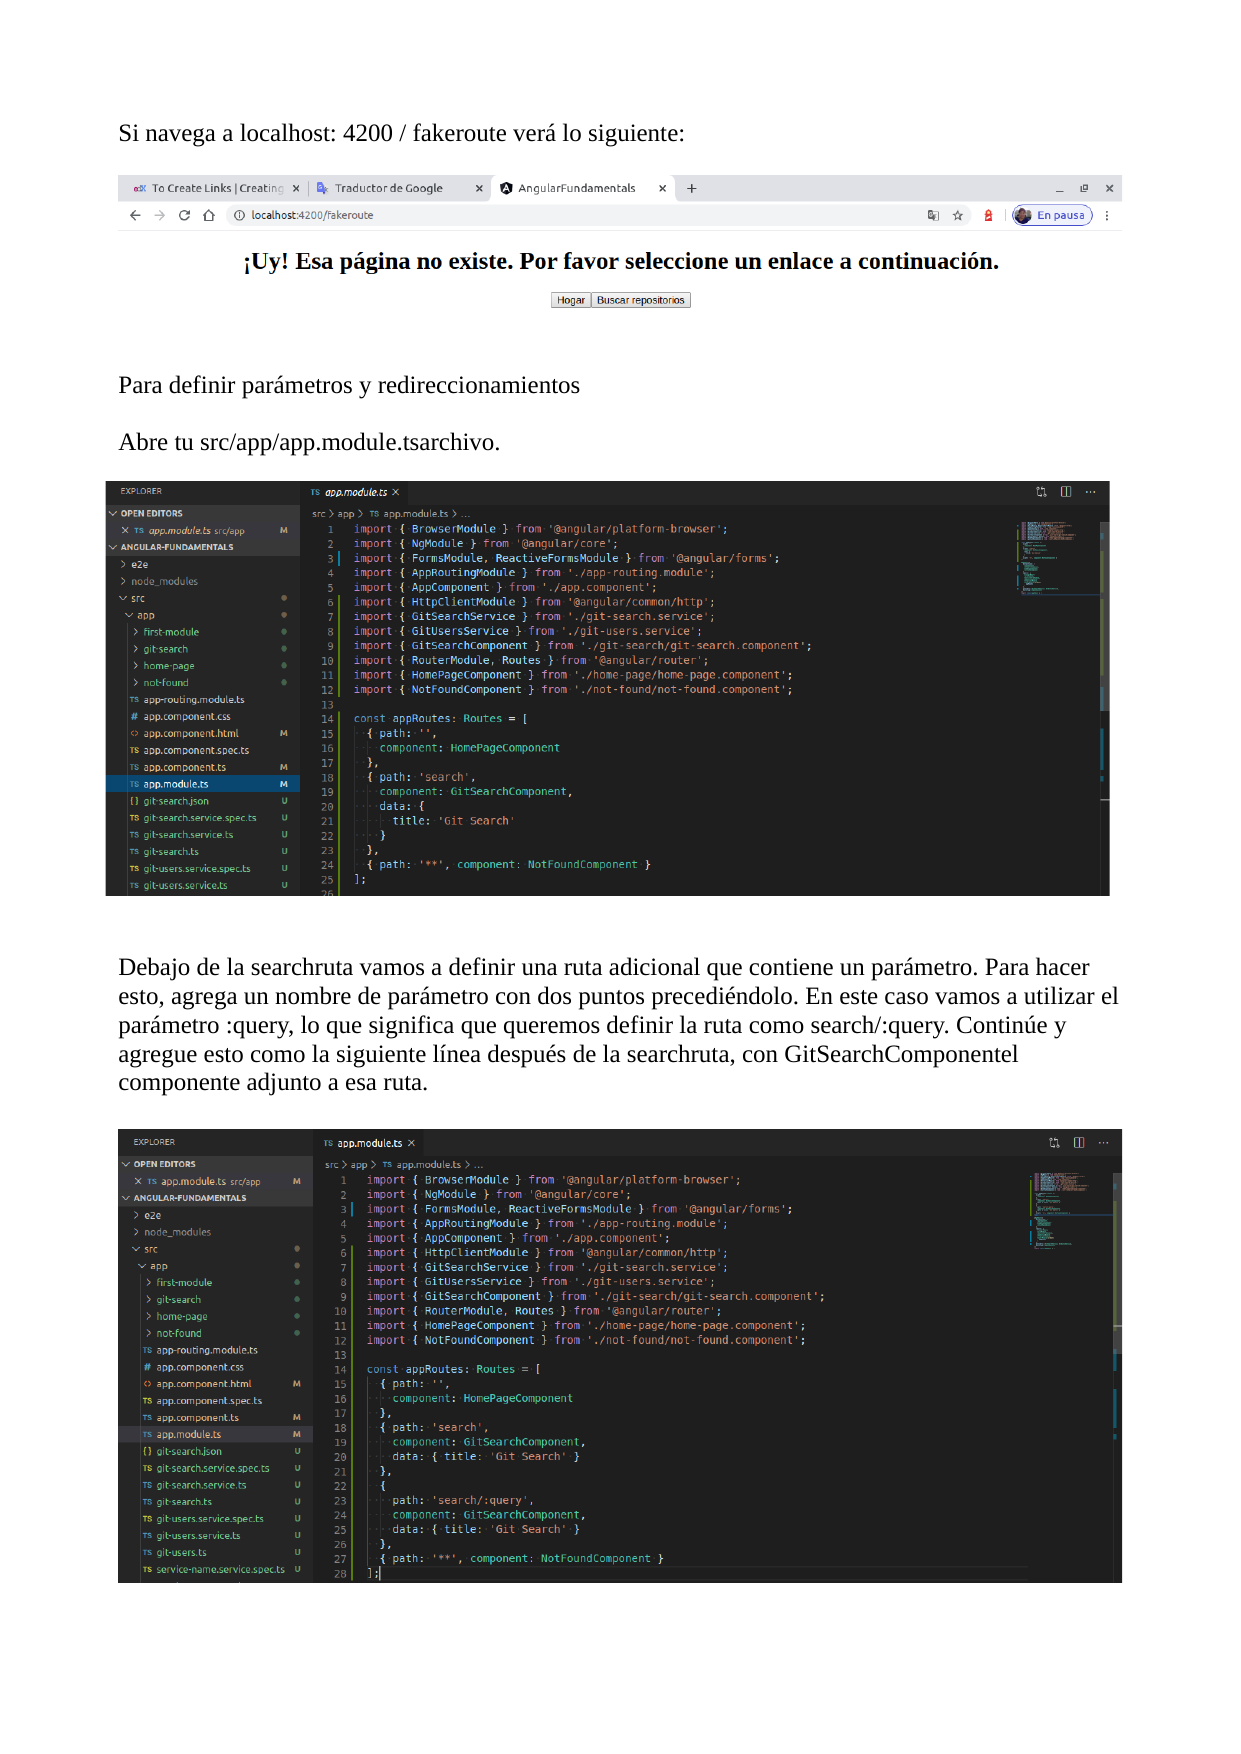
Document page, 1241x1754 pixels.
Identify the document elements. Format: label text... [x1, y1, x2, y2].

picture [105, 481, 1110, 896]
text Debajo de la searchruta vamos a definir una ruta adicional que contiene un parámetro. Para hacer esto, agrega un nombre de parámetro con dos puntos precediéndolo. En este caso vamos a utilizar el parámetro :query, lo que significa que queremos definir la ruta como search/:query. Continúe y agregue esto como la siguiente línea después de la searchruta, con GitSearchComponentel componente adjunto a esa ruta. [118, 952, 1122, 1096]
picture [118, 1129, 1123, 1583]
text Para definir parámetros y redireccionamientos [118, 370, 1122, 399]
text Si navega a localhost: 4200 / fakeroute verá lo siguiente: [118, 118, 1122, 147]
text Abre tu src/app/app.module.tsarchivo. [118, 427, 1122, 456]
